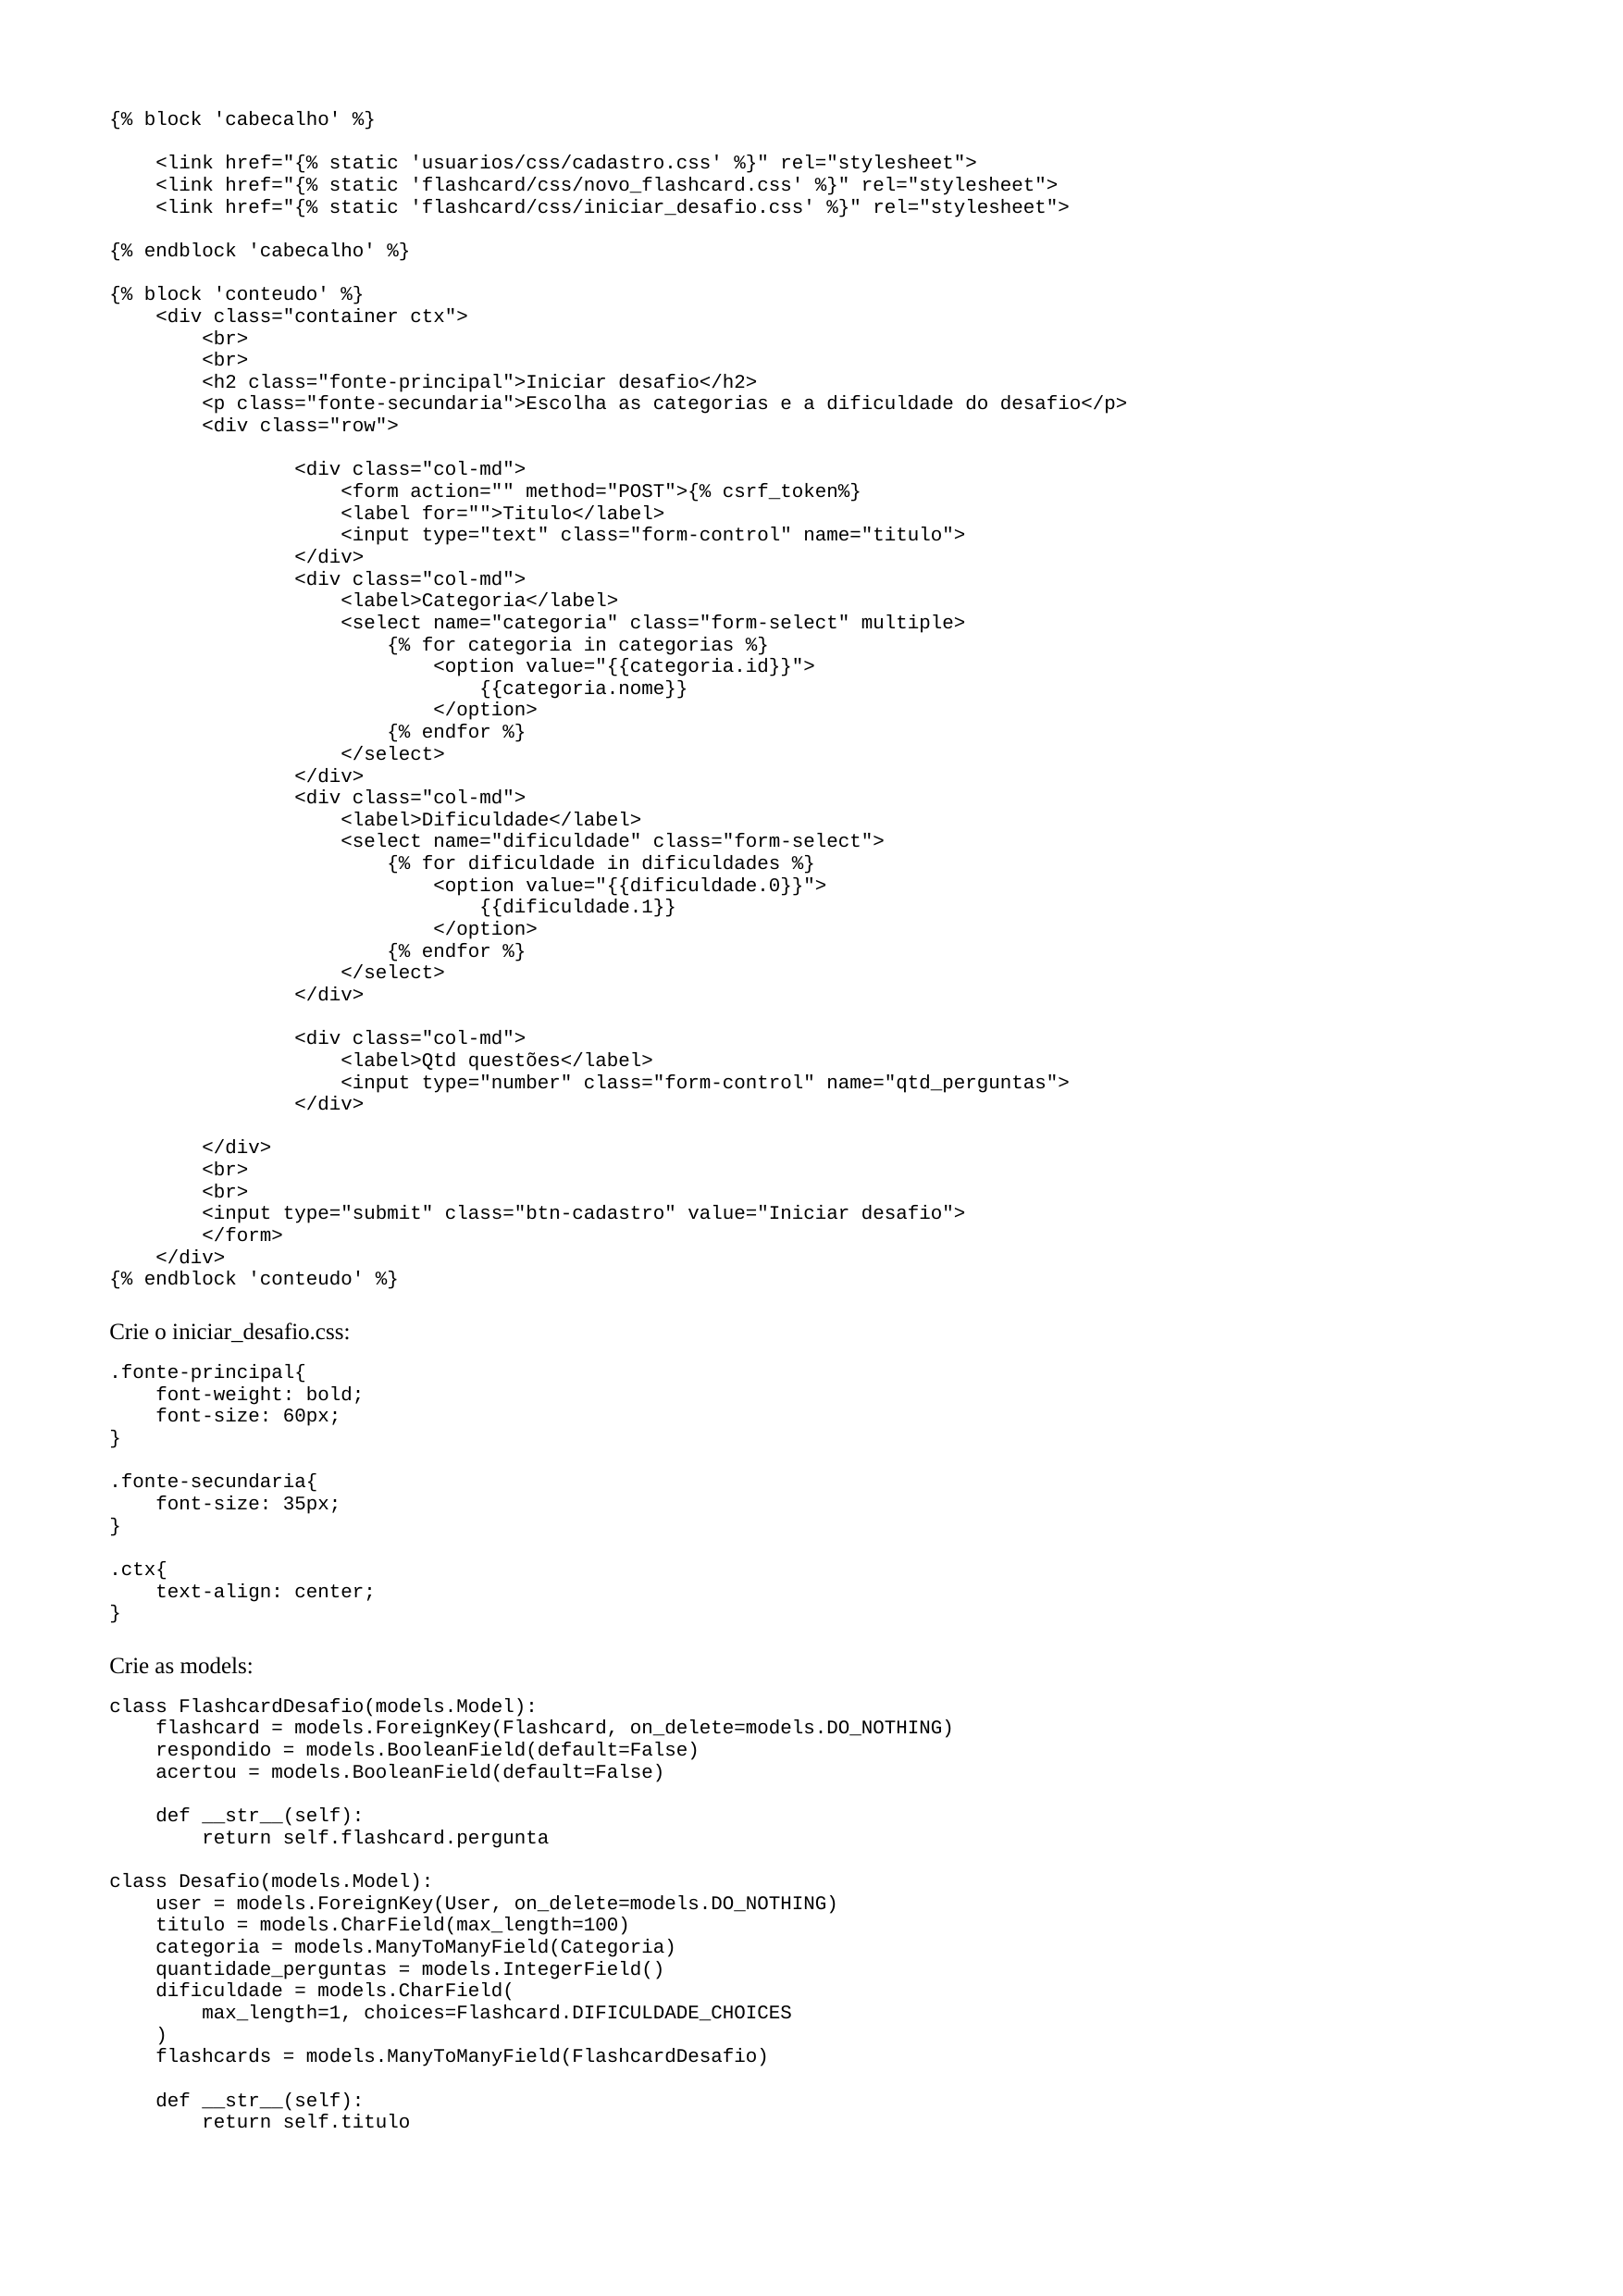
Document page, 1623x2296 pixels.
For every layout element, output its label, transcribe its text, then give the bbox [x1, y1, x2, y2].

text <div class="container ctx"> [109, 306, 1514, 328]
text <option value="{{dificuldade.0}}"> [109, 875, 1514, 897]
text user = models.ForeignKey(User, on_delete=models.DO_NOTHING) [109, 1893, 1514, 1915]
text <link href="{% static 'flashcard/css/iniciar_desafio.css' %}" rel="stylesheet"> [109, 197, 1514, 218]
text <select name="categoria" class="form-select" multiple> [109, 613, 1514, 635]
text <input type="submit" class="btn-cadastro" value="Iniciar desafio"> [109, 1203, 1514, 1225]
text {% for categoria in categorias %} [109, 635, 1514, 656]
text <div class="row"> [109, 416, 1514, 438]
text class Desafio(models.Model): [109, 1871, 1514, 1893]
text return self.flashcard.pergunta [109, 1828, 1514, 1849]
text <label>Categoria</label> [109, 590, 1514, 613]
text <link href="{% static 'usuarios/css/cadastro.css' %}" rel="stylesheet"> [109, 153, 1514, 175]
text </select> [109, 744, 1514, 765]
text <div class="col-md"> [109, 459, 1514, 481]
text <br> [109, 350, 1514, 372]
text {{dificuldade.1}} [109, 897, 1514, 919]
text dificuldade = models.CharField( [109, 1980, 1514, 2003]
text return self.titulo [109, 2112, 1514, 2134]
text <div class="col-md"> [109, 788, 1514, 810]
text {{categoria.nome}} [109, 678, 1514, 701]
text Crie as models: [109, 1652, 1514, 1679]
text {% endblock 'conteudo' %} [109, 1269, 1514, 1291]
text {% endfor %} [109, 722, 1514, 744]
text max_length=1, choices=Flashcard.DIFICULDADE_CHOICES [109, 2003, 1514, 2025]
text <h2 class="fonte-principal">Iniciar desafio</h2> [109, 372, 1514, 394]
text </div> [109, 1247, 1514, 1269]
text quantidade_perguntas = models.IntegerField() [109, 1959, 1514, 1980]
text .fonte-secundaria{ [109, 1471, 1514, 1494]
text <div class="col-md"> [109, 1028, 1514, 1050]
text ) [109, 2025, 1514, 2046]
text {% block 'cabecalho' %} [109, 109, 1514, 131]
text </div> [109, 547, 1514, 569]
text </div> [109, 1137, 1514, 1160]
text font-size: 35px; [109, 1494, 1514, 1516]
text <select name="dificuldade" class="form-select"> [109, 831, 1514, 853]
text acertou = models.BooleanField(default=False) [109, 1762, 1514, 1783]
text <label for="">Titulo</label> [109, 503, 1514, 525]
text .fonte-principal{ [109, 1362, 1514, 1384]
text </div> [109, 985, 1514, 1007]
text </select> [109, 962, 1514, 985]
text </option> [109, 919, 1514, 941]
text } [109, 1603, 1514, 1625]
text {% endblock 'cabecalho' %} [109, 241, 1514, 263]
text def __str__(self): [109, 1806, 1514, 1828]
text } [109, 1428, 1514, 1450]
text class FlashcardDesafio(models.Model): [109, 1696, 1514, 1719]
text <p class="fonte-secundaria">Escolha as categorias e a dificuldade do desafio</p> [109, 394, 1514, 416]
text </option> [109, 701, 1514, 722]
text <option value="{{categoria.id}}"> [109, 656, 1514, 678]
text <br> [109, 328, 1514, 350]
text font-size: 60px; [109, 1406, 1514, 1428]
text <br> [109, 1160, 1514, 1182]
text flashcard = models.ForeignKey(Flashcard, on_delete=models.DO_NOTHING) [109, 1719, 1514, 1740]
text <br> [109, 1182, 1514, 1203]
text {% for dificuldade in dificuldades %} [109, 853, 1514, 875]
text <form action="" method="POST">{% csrf_token%} [109, 481, 1514, 503]
text respondido = models.BooleanField(default=False) [109, 1740, 1514, 1762]
text def __str__(self): [109, 2090, 1514, 2112]
text </div> [109, 765, 1514, 788]
text <label>Dificuldade</label> [109, 810, 1514, 831]
text <label>Qtd questões</label> [109, 1050, 1514, 1072]
text flashcards = models.ManyToManyField(FlashcardDesafio) [109, 2046, 1514, 2068]
text text-align: center; [109, 1581, 1514, 1603]
text <input type="text" class="form-control" name="titulo"> [109, 525, 1514, 547]
text font-weight: bold; [109, 1384, 1514, 1406]
text <div class="col-md"> [109, 569, 1514, 590]
text {% endfor %} [109, 941, 1514, 962]
text } [109, 1516, 1514, 1537]
text titulo = models.CharField(max_length=100) [109, 1915, 1514, 1937]
text </div> [109, 1094, 1514, 1116]
text <link href="{% static 'flashcard/css/novo_flashcard.css' %}" rel="stylesheet"> [109, 175, 1514, 197]
text {% block 'conteudo' %} [109, 284, 1514, 306]
text categoria = models.ManyToManyField(Categoria) [109, 1937, 1514, 1959]
text .ctx{ [109, 1559, 1514, 1581]
text <input type="number" class="form-control" name="qtd_perguntas"> [109, 1072, 1514, 1094]
text Crie o iniciar_desafio.css: [109, 1318, 1514, 1345]
text </form> [109, 1225, 1514, 1247]
